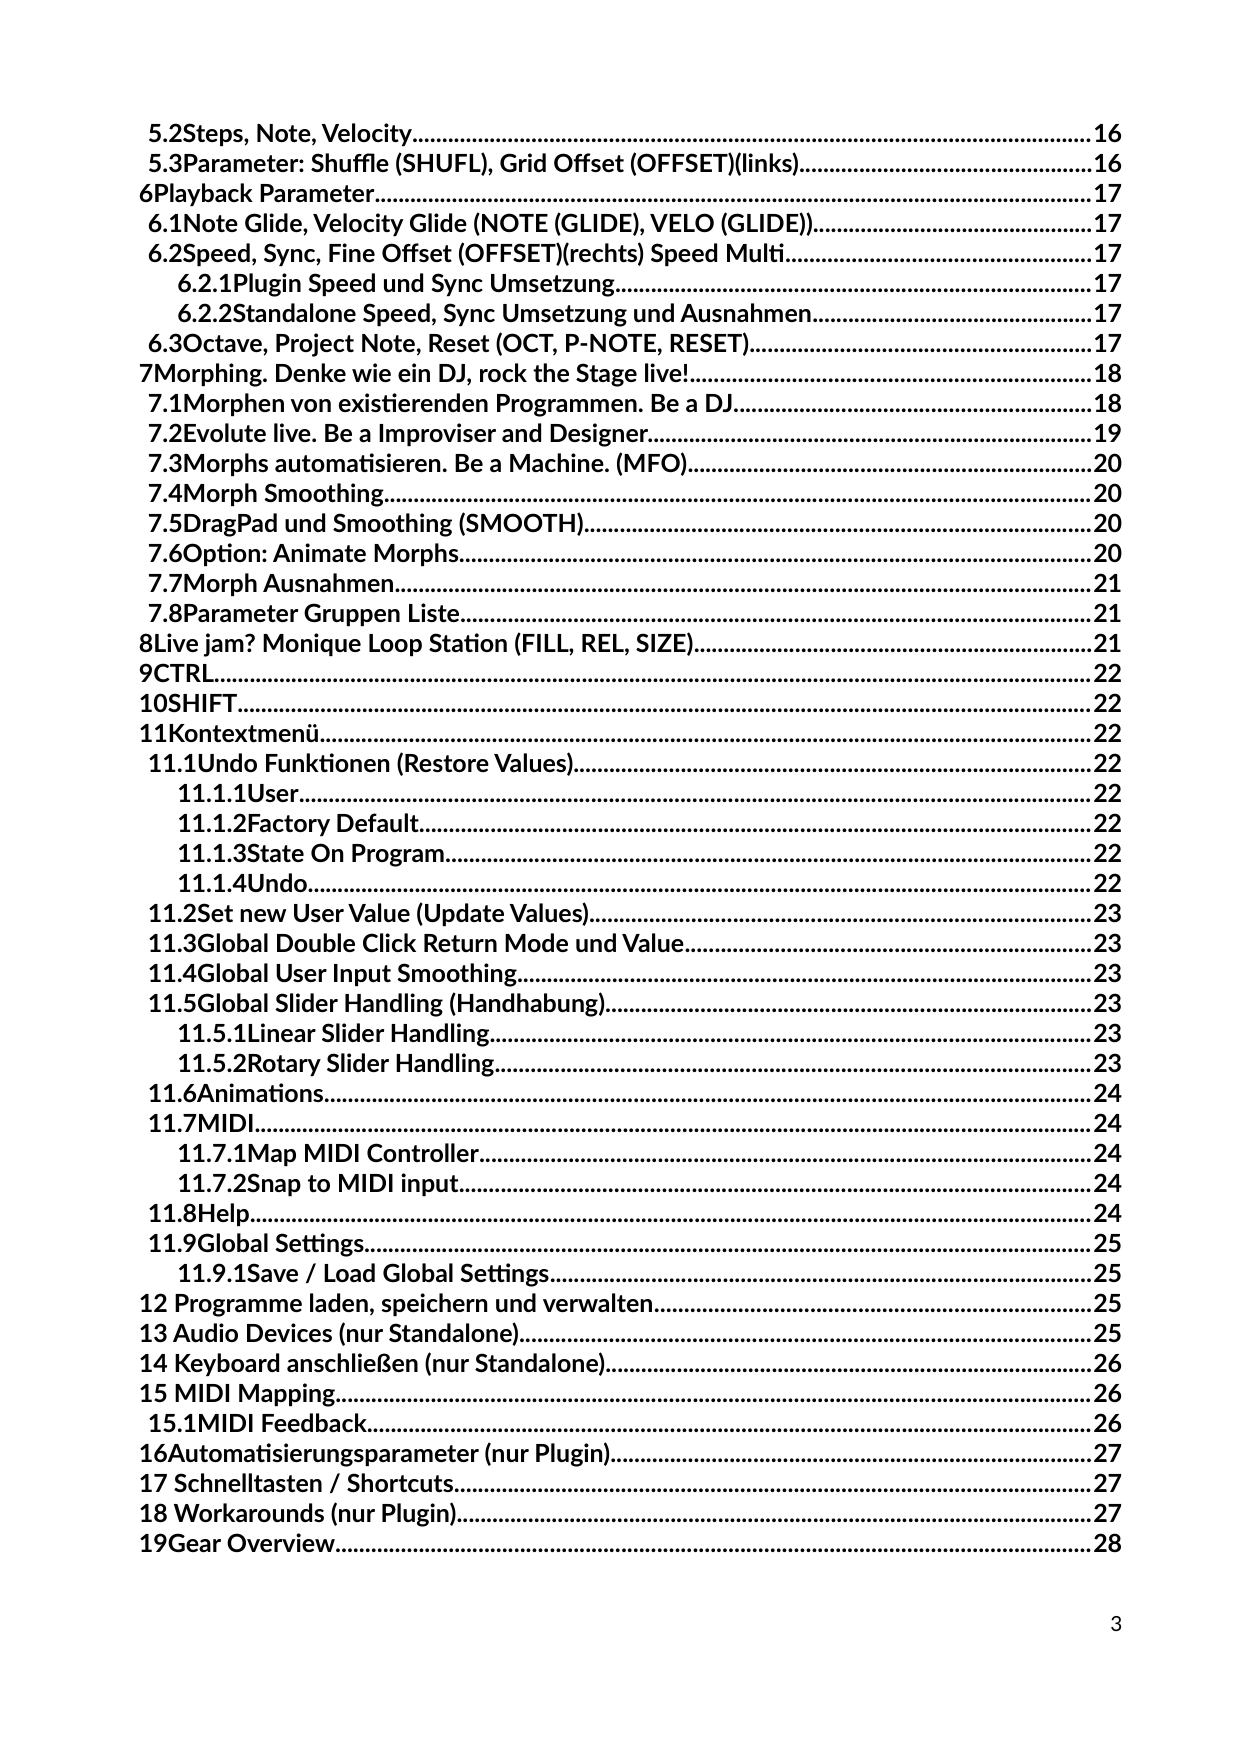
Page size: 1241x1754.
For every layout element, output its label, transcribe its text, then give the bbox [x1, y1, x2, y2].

text 5.3Parameter: Shuffle (SHUFL), Grid Offset (OFFSET)(links) 16 [148, 148, 1122, 178]
text 7.1Morphen von existierenden Programmen. Be a DJ. 18 [148, 388, 1122, 418]
text 9CTRL 22 [118, 658, 1122, 688]
text 7Morphing. Denke wie ein DJ, rock the Stage live! 18 [118, 358, 1122, 388]
text 6.3Octave, Project Note, Reset (OCT, P-NOTE, RESET) 17 [148, 328, 1122, 358]
text 11.5Global Slider Handling (Handhabung) 23 [148, 988, 1122, 1018]
text 11.3Global Double Click Return Mode und Value 23 [148, 928, 1122, 958]
text 11.1.3State On Program 22 [177, 838, 1122, 868]
text 15.1MIDI Feedback 26 [148, 1408, 1122, 1438]
text 11.9Global Settings 25 [148, 1228, 1122, 1258]
text 6.2.2Standalone Speed, Sync Umsetzung und Ausnahmen 17 [177, 298, 1122, 328]
text 11.8Help 24 [148, 1198, 1122, 1228]
text 14 Keyboard anschließen (nur Standalone) 26 [118, 1348, 1122, 1378]
text 7.4Morph Smoothing 20 [148, 478, 1122, 508]
text 11.1.2Factory Default 22 [177, 808, 1122, 838]
text 11.1.1User 22 [177, 778, 1122, 808]
text 6.2.1Plugin Speed und Sync Umsetzung 17 [177, 268, 1122, 298]
text 11.4Global User Input Smoothing 23 [148, 958, 1122, 988]
text 11.6Animations 24 [148, 1078, 1122, 1108]
text 5.2Steps, Note, Velocity 16 [148, 118, 1122, 148]
text 19Gear Overview 28 [118, 1528, 1122, 1558]
text 7.2Evolute live. Be a Improviser and Designer. 19 [148, 418, 1122, 448]
text 11.1.4Undo 22 [177, 868, 1122, 898]
text 11.7MIDI 24 [148, 1108, 1122, 1138]
text 7.6Option: Animate Morphs 20 [148, 538, 1122, 568]
text 11.2Set new User Value (Update Values) 23 [148, 898, 1122, 928]
text 10SHIFT 22 [118, 688, 1122, 718]
text 7.8Parameter Gruppen Liste 21 [148, 598, 1122, 628]
text 8Live jam? Monique Loop Station (FILL, REL, SIZE) 21 [118, 628, 1122, 658]
text 6Playback Parameter 17 [118, 178, 1122, 208]
text 16Automatisierungsparameter (nur Plugin) 27 [118, 1438, 1122, 1468]
text 11.7.2Snap to MIDI input 24 [177, 1168, 1122, 1198]
text 6.2Speed, Sync, Fine Offset (OFFSET)(rechts) Speed Multi 17 [148, 238, 1122, 268]
text 11.5.1Linear Slider Handling 23 [177, 1018, 1122, 1048]
text 6.1Note Glide, Velocity Glide (NOTE (GLIDE), VELO (GLIDE)) 17 [148, 208, 1122, 238]
text 13 Audio Devices (nur Standalone) 25 [118, 1318, 1122, 1348]
text 7.3Morphs automatisieren. Be a Machine. (MFO) 20 [148, 448, 1122, 478]
text 7.7Morph Ausnahmen 21 [148, 568, 1122, 598]
text 11.7.1Map MIDI Controller 24 [177, 1138, 1122, 1168]
text 11.1Undo Funktionen (Restore Values) 22 [148, 748, 1122, 778]
text 11.9.1Save / Load Global Settings 25 [177, 1258, 1122, 1288]
text 11.5.2Rotary Slider Handling 23 [177, 1048, 1122, 1078]
text 15 MIDI Mapping 26 [118, 1378, 1122, 1408]
text 17 Schnelltasten / Shortcuts 27 [118, 1468, 1122, 1498]
text 18 Workarounds (nur Plugin) 27 [118, 1498, 1122, 1528]
text 7.5DragPad und Smoothing (SMOOTH) 20 [148, 508, 1122, 538]
text 12 Programme laden, speichern und verwalten 25 [118, 1288, 1122, 1318]
text 11Kontextmenü 22 [118, 718, 1122, 748]
